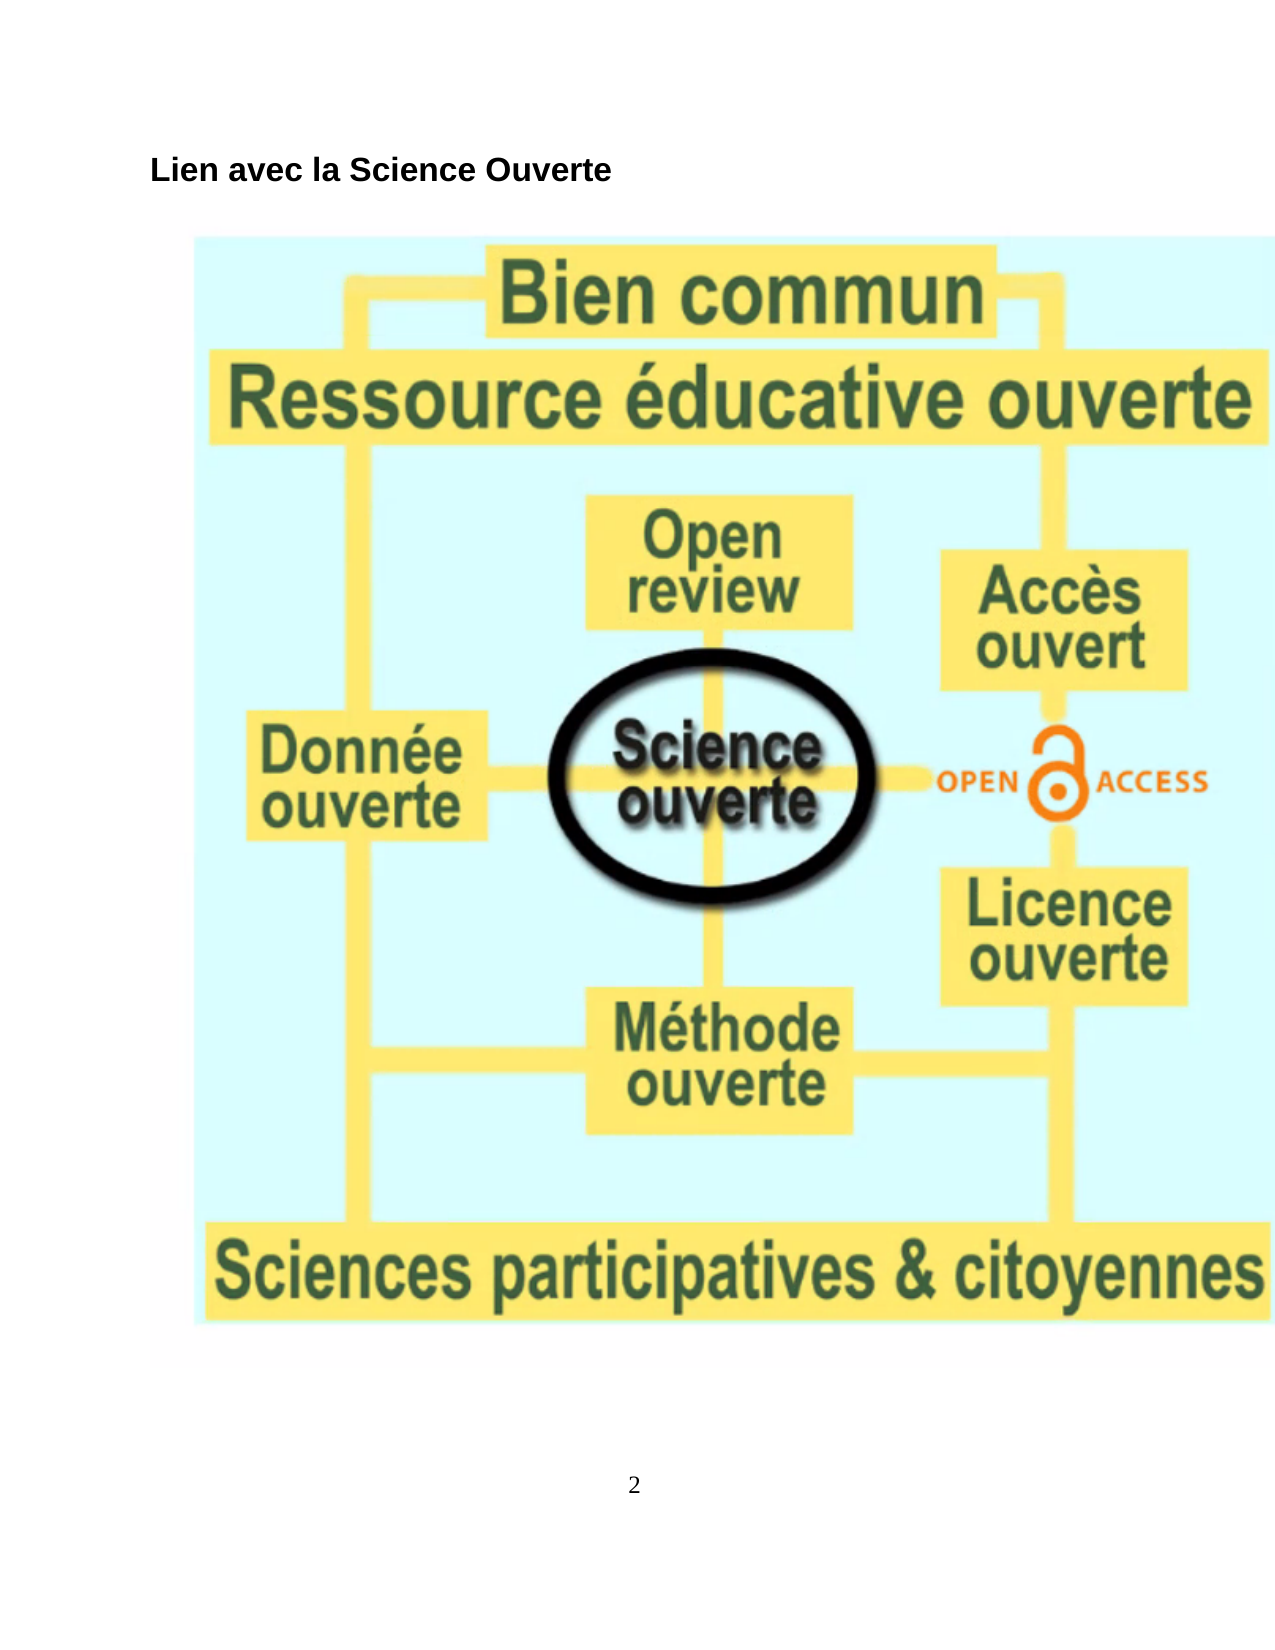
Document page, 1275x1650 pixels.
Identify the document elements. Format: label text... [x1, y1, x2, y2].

picture [150, 210, 1275, 1368]
subtitle Lien avec la Science Ouverte [150, 150, 1125, 189]
